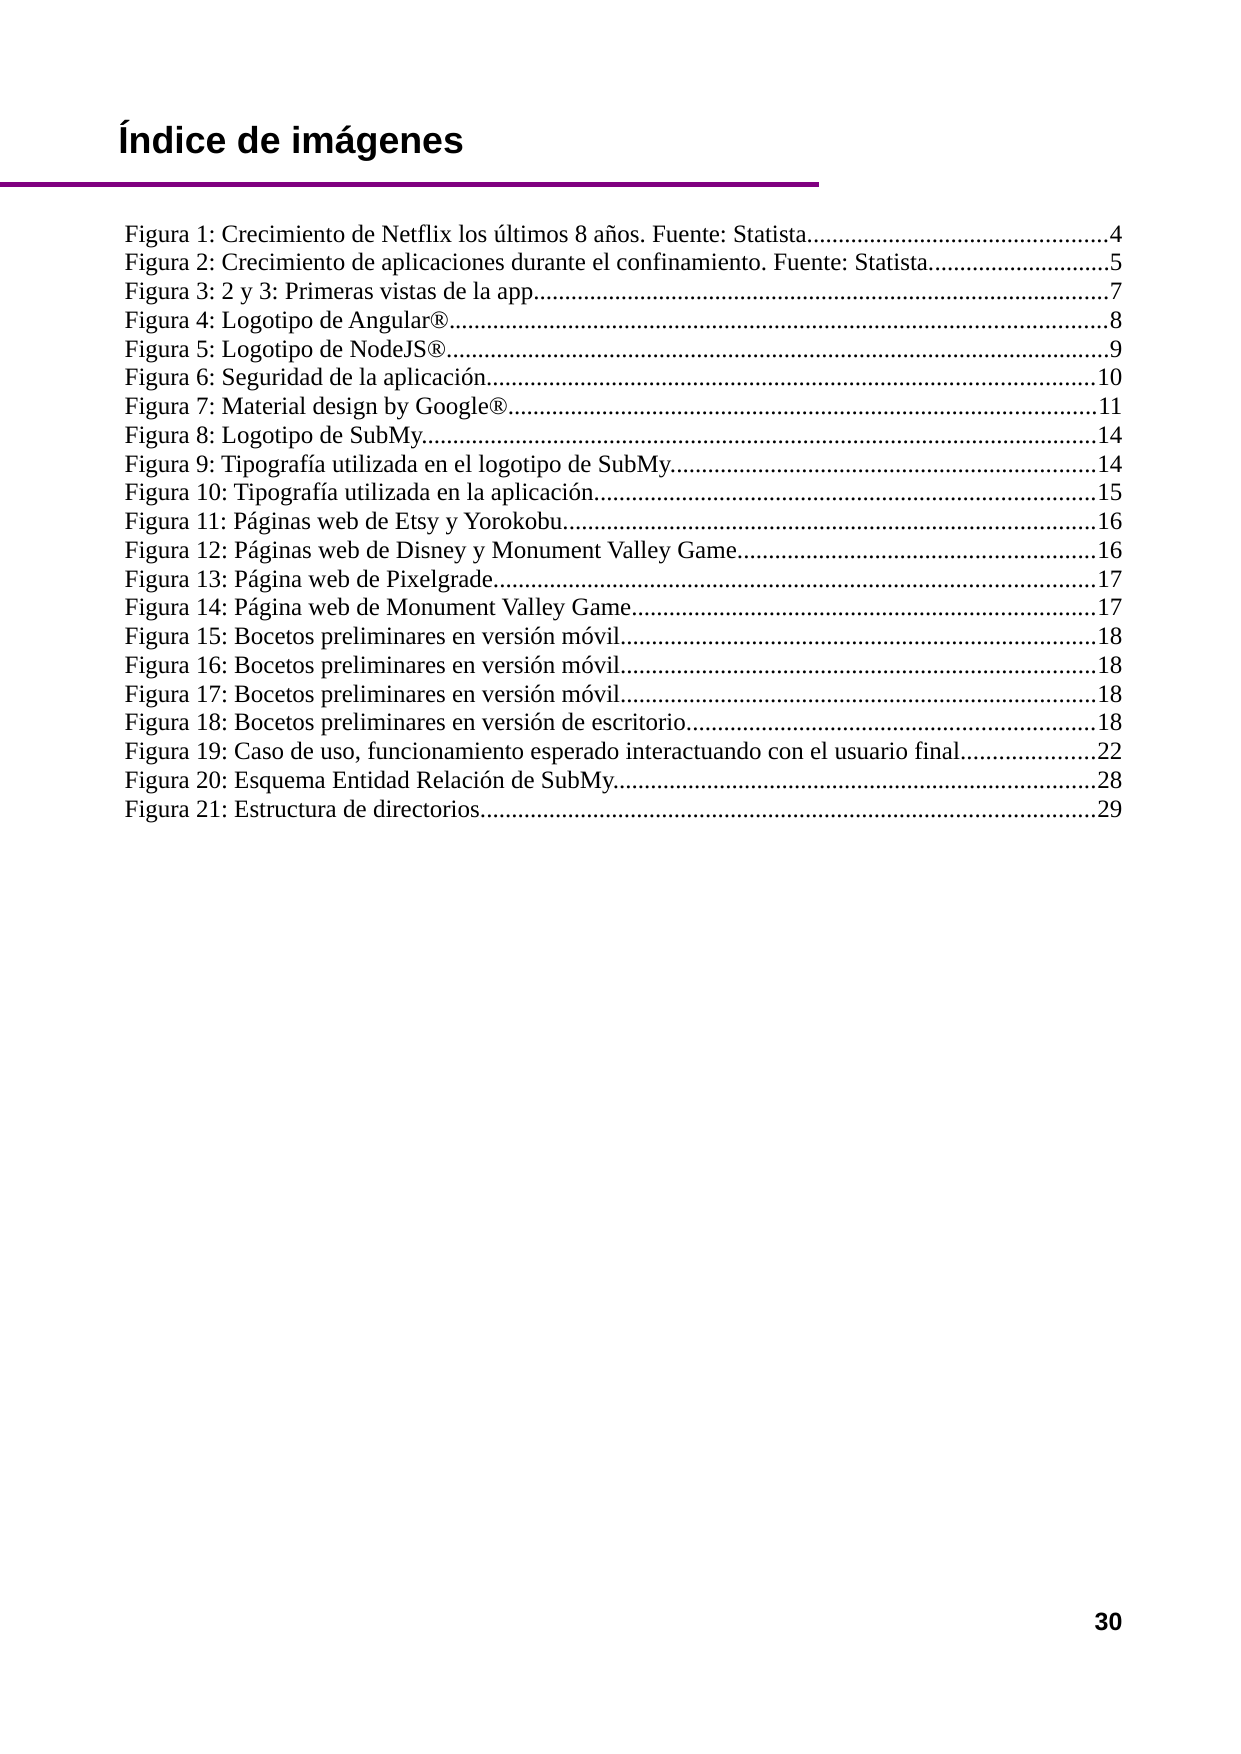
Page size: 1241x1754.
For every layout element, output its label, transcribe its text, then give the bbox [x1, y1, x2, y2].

text Figura 17: Bocetos preliminares en versión móvil. 18 [118, 679, 1122, 707]
text Figura 12: Páginas web de Disney y Monument Valley Game. 16 [118, 535, 1122, 564]
text Figura 9: Tipografía utilizada en el logotipo de SubMy. 14 [118, 449, 1122, 477]
text Figura 3: 2 y 3: Primeras vistas de la app. 7 [118, 276, 1122, 305]
text Figura 11: Páginas web de Etsy y Yorokobu. 16 [118, 506, 1122, 535]
text Figura 14: Página web de Monument Valley Game. 17 [118, 592, 1122, 621]
text Figura 21: Estructura de directorios. 29 [118, 794, 1122, 822]
text Figura 4: Logotipo de Angular®. 8 [118, 305, 1122, 334]
text Figura 2: Crecimiento de aplicaciones durante el confinamiento. Fuente: Statista. 5 [118, 247, 1122, 276]
text Figura 18: Bocetos preliminares en versión de escritorio. 18 [118, 707, 1122, 736]
text Figura 8: Logotipo de SubMy. 14 [118, 420, 1122, 449]
text Figura 20: Esquema Entidad Relación de SubMy. 28 [118, 765, 1122, 794]
text Figura 16: Bocetos preliminares en versión móvil. 18 [118, 650, 1122, 679]
text Figura 1: Crecimiento de Netflix los últimos 8 años. Fuente: Statista. 4 [118, 219, 1122, 247]
text Figura 13: Página web de Pixelgrade. 17 [118, 564, 1122, 592]
text Figura 5: Logotipo de NodeJS®. 9 [118, 334, 1122, 362]
text Figura 19: Caso de uso, funcionamiento esperado interactuando con el usuario final. 22 [118, 736, 1122, 765]
text Figura 7: Material design by Google®. 11 [118, 391, 1122, 420]
text Figura 15: Bocetos preliminares en versión móvil. 18 [118, 621, 1122, 650]
text Índice de imágenes [118, 118, 1122, 161]
text Figura 6: Seguridad de la aplicación. 10 [118, 362, 1122, 391]
text Figura 10: Tipografía utilizada en la aplicación. 15 [118, 477, 1122, 506]
